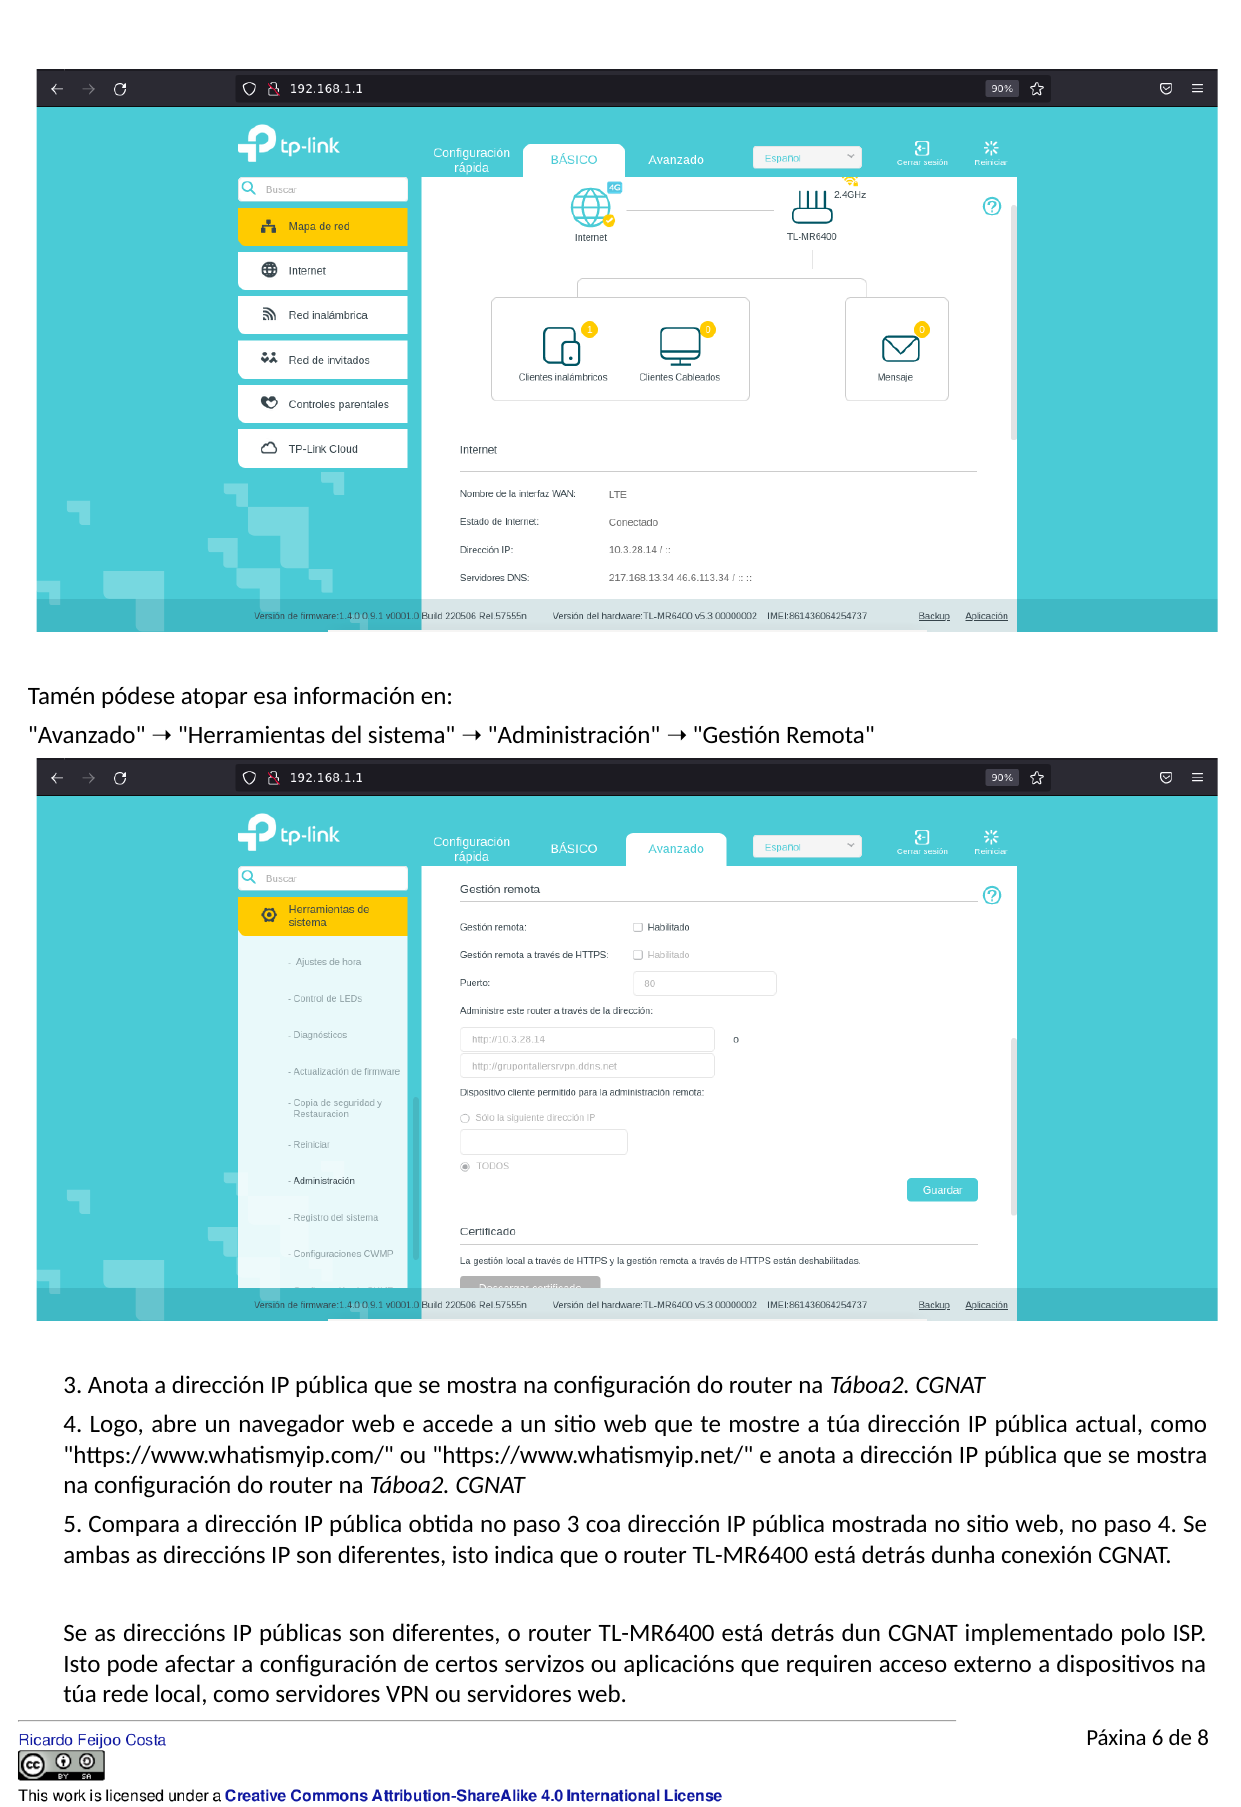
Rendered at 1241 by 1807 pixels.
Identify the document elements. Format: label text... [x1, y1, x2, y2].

picture [36, 69, 1218, 632]
list 5. Compara a dirección IP pública obtida no paso 3 coa dirección IP pública mostrada no sitio web, no paso 4. Se ambas as direccións IP son diferentes, isto indica que o router TL-MR6400 está detrás dunha conexión CGNAT. [28, 1508, 1209, 1569]
text Tamén pódese atopar esa información en: [28, 680, 1209, 710]
picture [8, 1715, 957, 1806]
text "Avanzado" ➝ "Herramientas del sistema" ➝ "Administración" ➝ "Gestión Remota" [28, 719, 1209, 749]
list 3. Anota a dirección IP pública que se mostra na configuración do router na Táboa2. CGNAT [28, 1369, 1209, 1399]
list 4. Logo, abre un navegador web e accede a un sitio web que te mostre a túa dirección IP pública actual, como "https://www.whatismyip.com/" ou "https://www.whatismyip.net/" e anota a dirección IP pública que se mostra na configuración do router na Táboa2. CGNAT [28, 1408, 1209, 1500]
list Se as direccións IP públicas son diferentes, o router TL-MR6400 está detrás dun CGNAT implementado polo ISP. Isto pode afectar a configuración de certos servizos ou aplicacións que requiren acceso externo a dispositivos na túa rede local, como servidores VPN ou servidores web. [28, 1618, 1209, 1709]
picture [36, 758, 1218, 1321]
